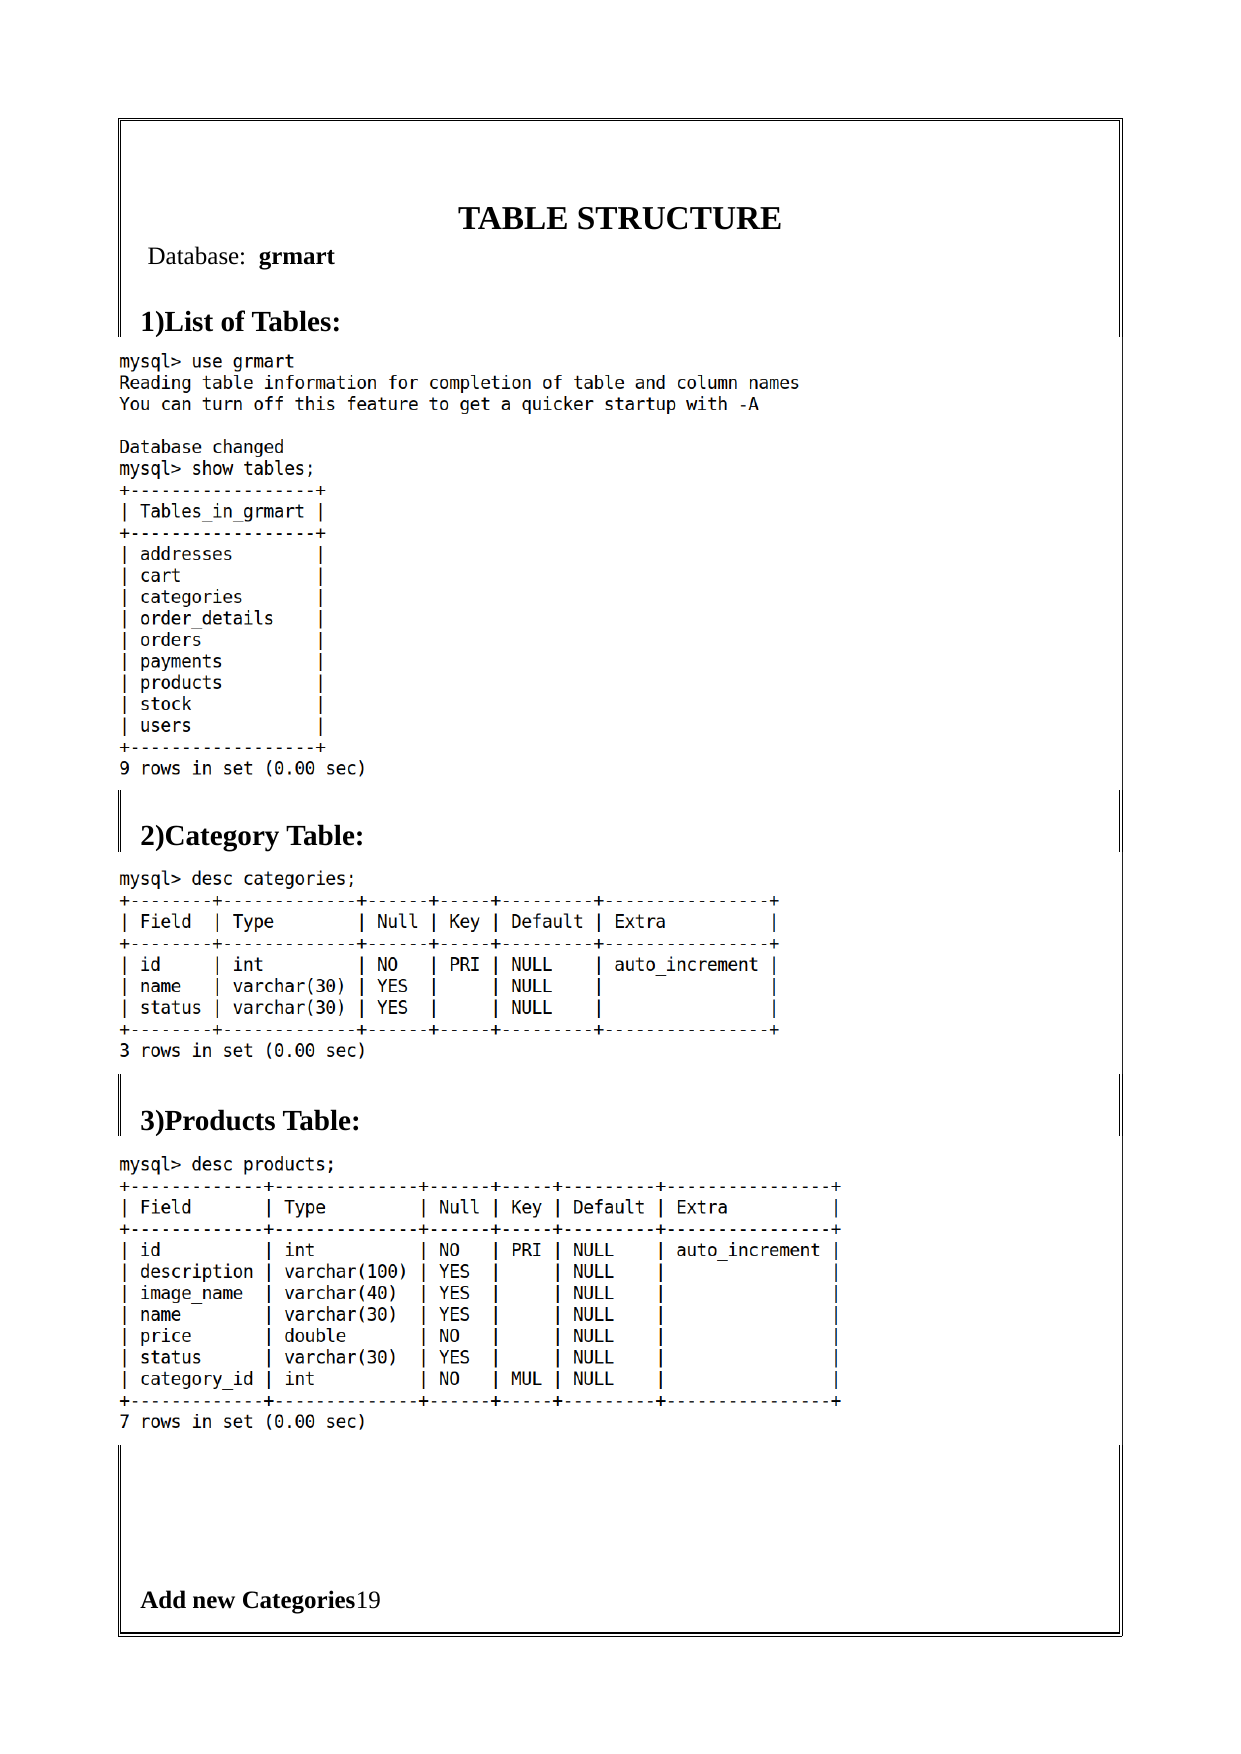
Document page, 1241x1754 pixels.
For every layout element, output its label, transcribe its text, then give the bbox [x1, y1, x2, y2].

text 1)List of Tables: [140, 304, 1100, 337]
text 2)Category Table: [140, 818, 1100, 852]
picture [118, 337, 1123, 790]
text 3)Products Table: [140, 1103, 1100, 1136]
picture [118, 852, 1123, 1074]
text Database: grmart [140, 237, 1100, 270]
picture [118, 1136, 1123, 1445]
text TABLE STRUCTURE [140, 198, 1100, 237]
